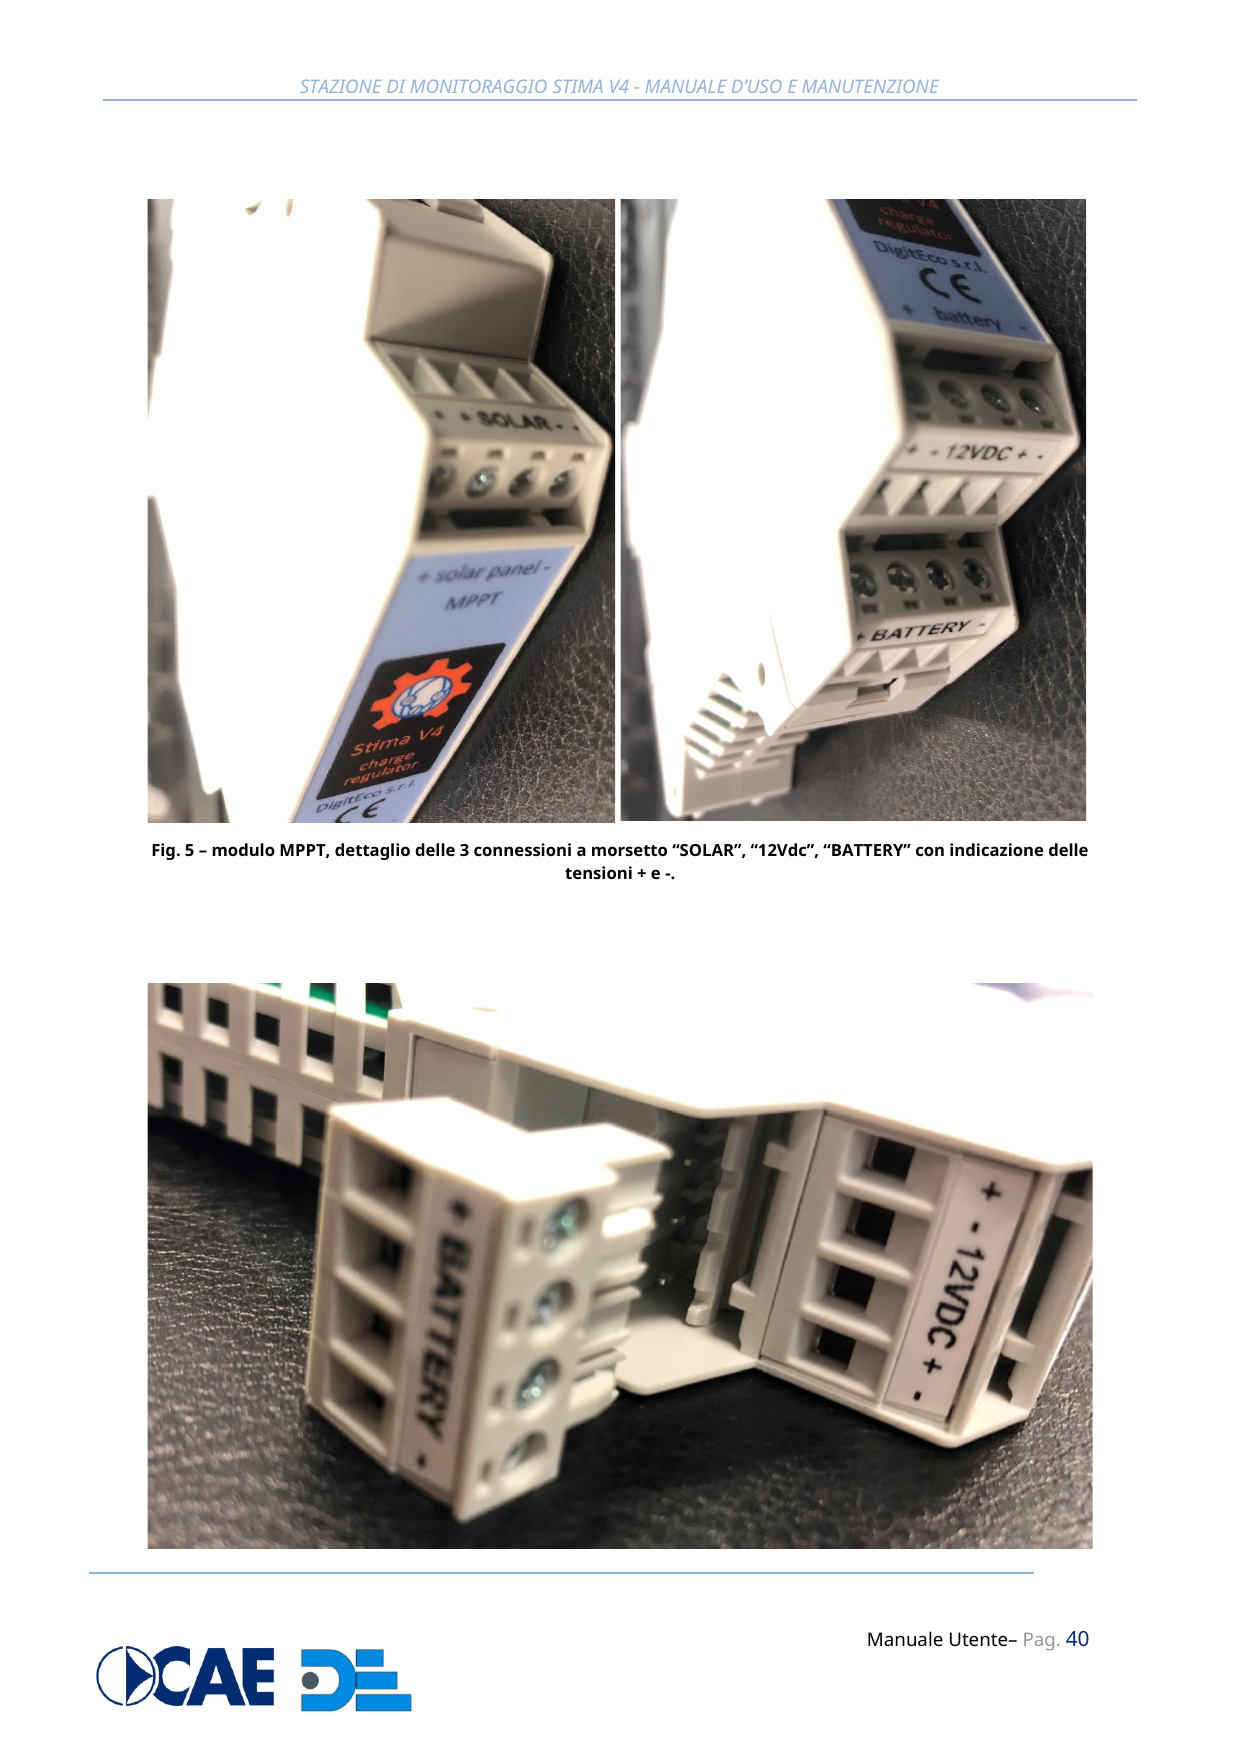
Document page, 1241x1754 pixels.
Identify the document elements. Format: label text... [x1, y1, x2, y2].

text Fig. 5 – modulo MPPT, dettaglio delle 3 connessioni a morsetto “SOLAR”, “12Vdc”, “BATTERY” con indicazione delle tensioni + e -. [148, 839, 1092, 884]
